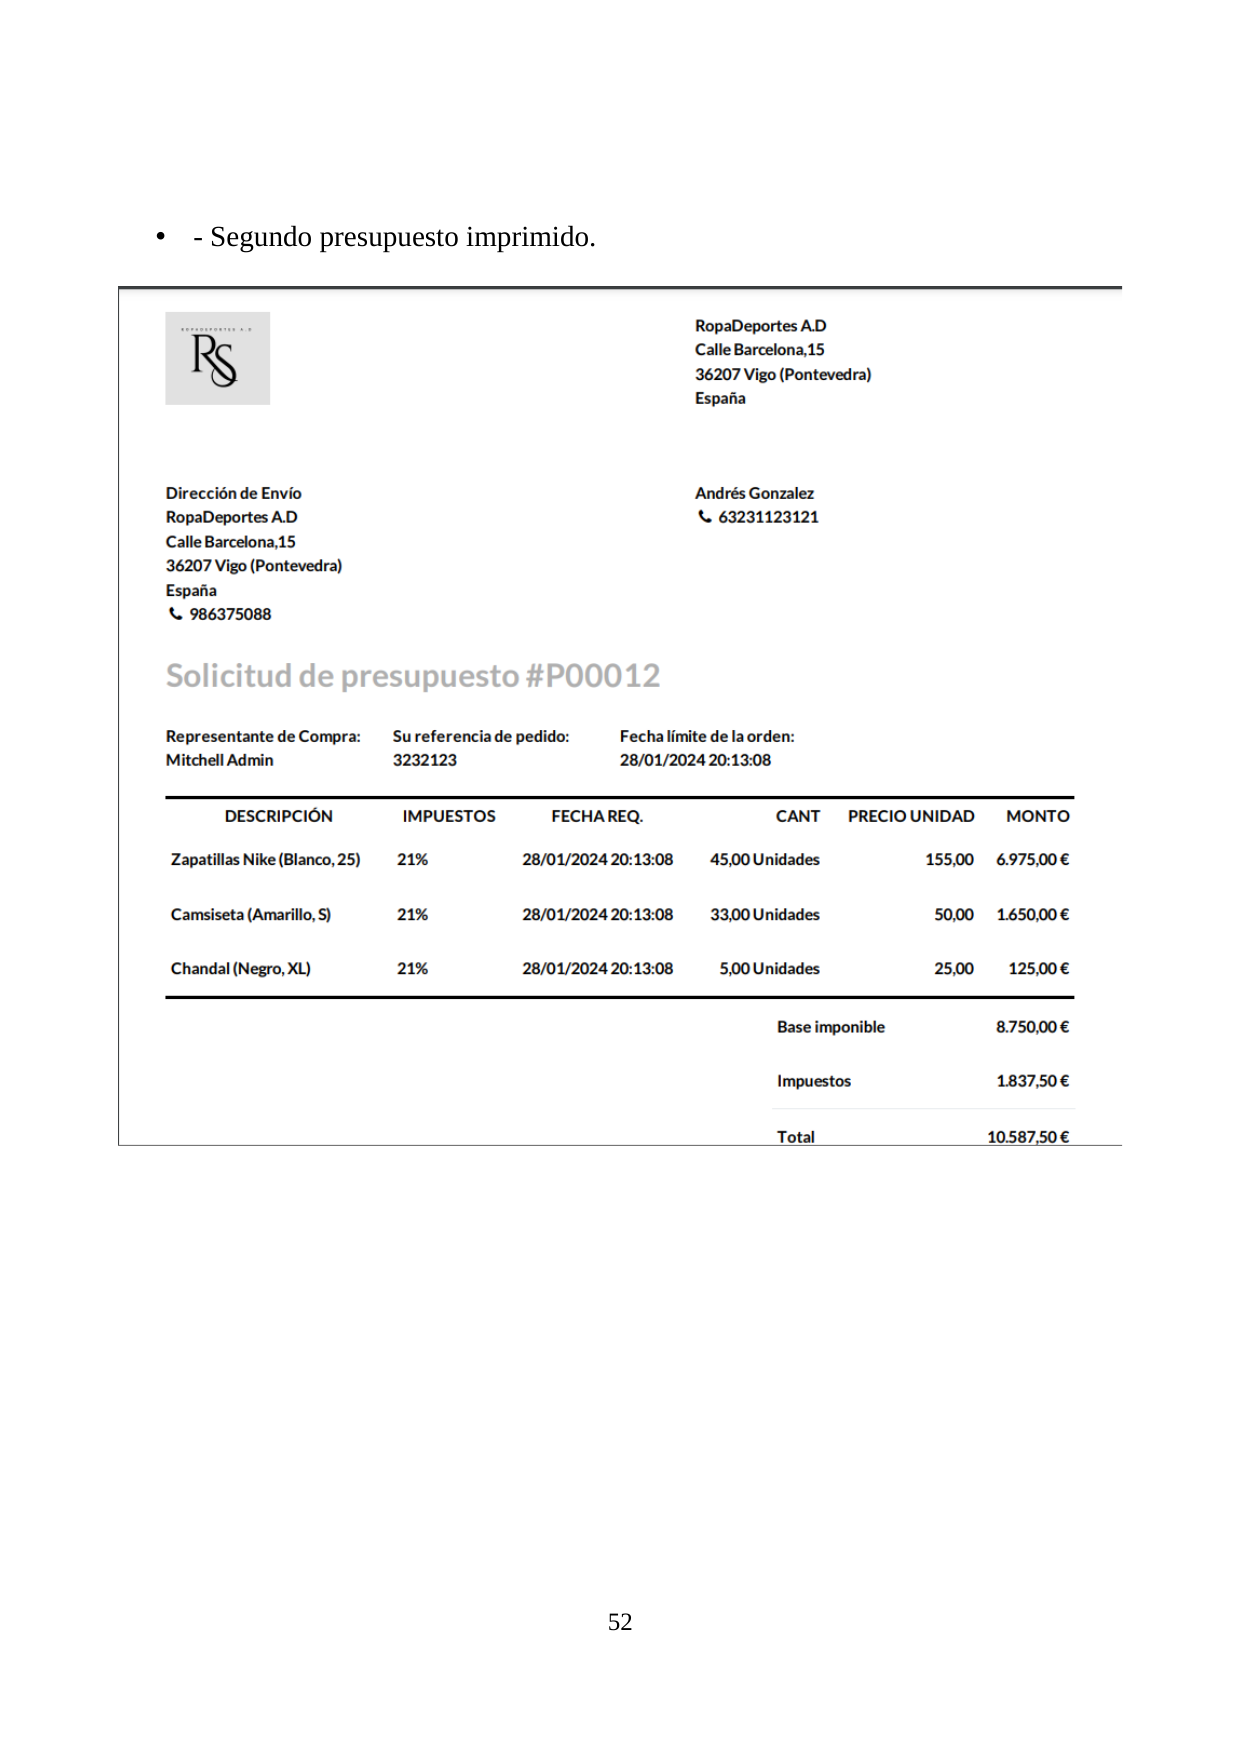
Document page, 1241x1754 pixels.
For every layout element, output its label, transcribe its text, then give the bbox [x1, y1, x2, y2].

list - Segundo presupuesto imprimido. [156, 219, 1122, 252]
picture [118, 286, 1123, 1146]
